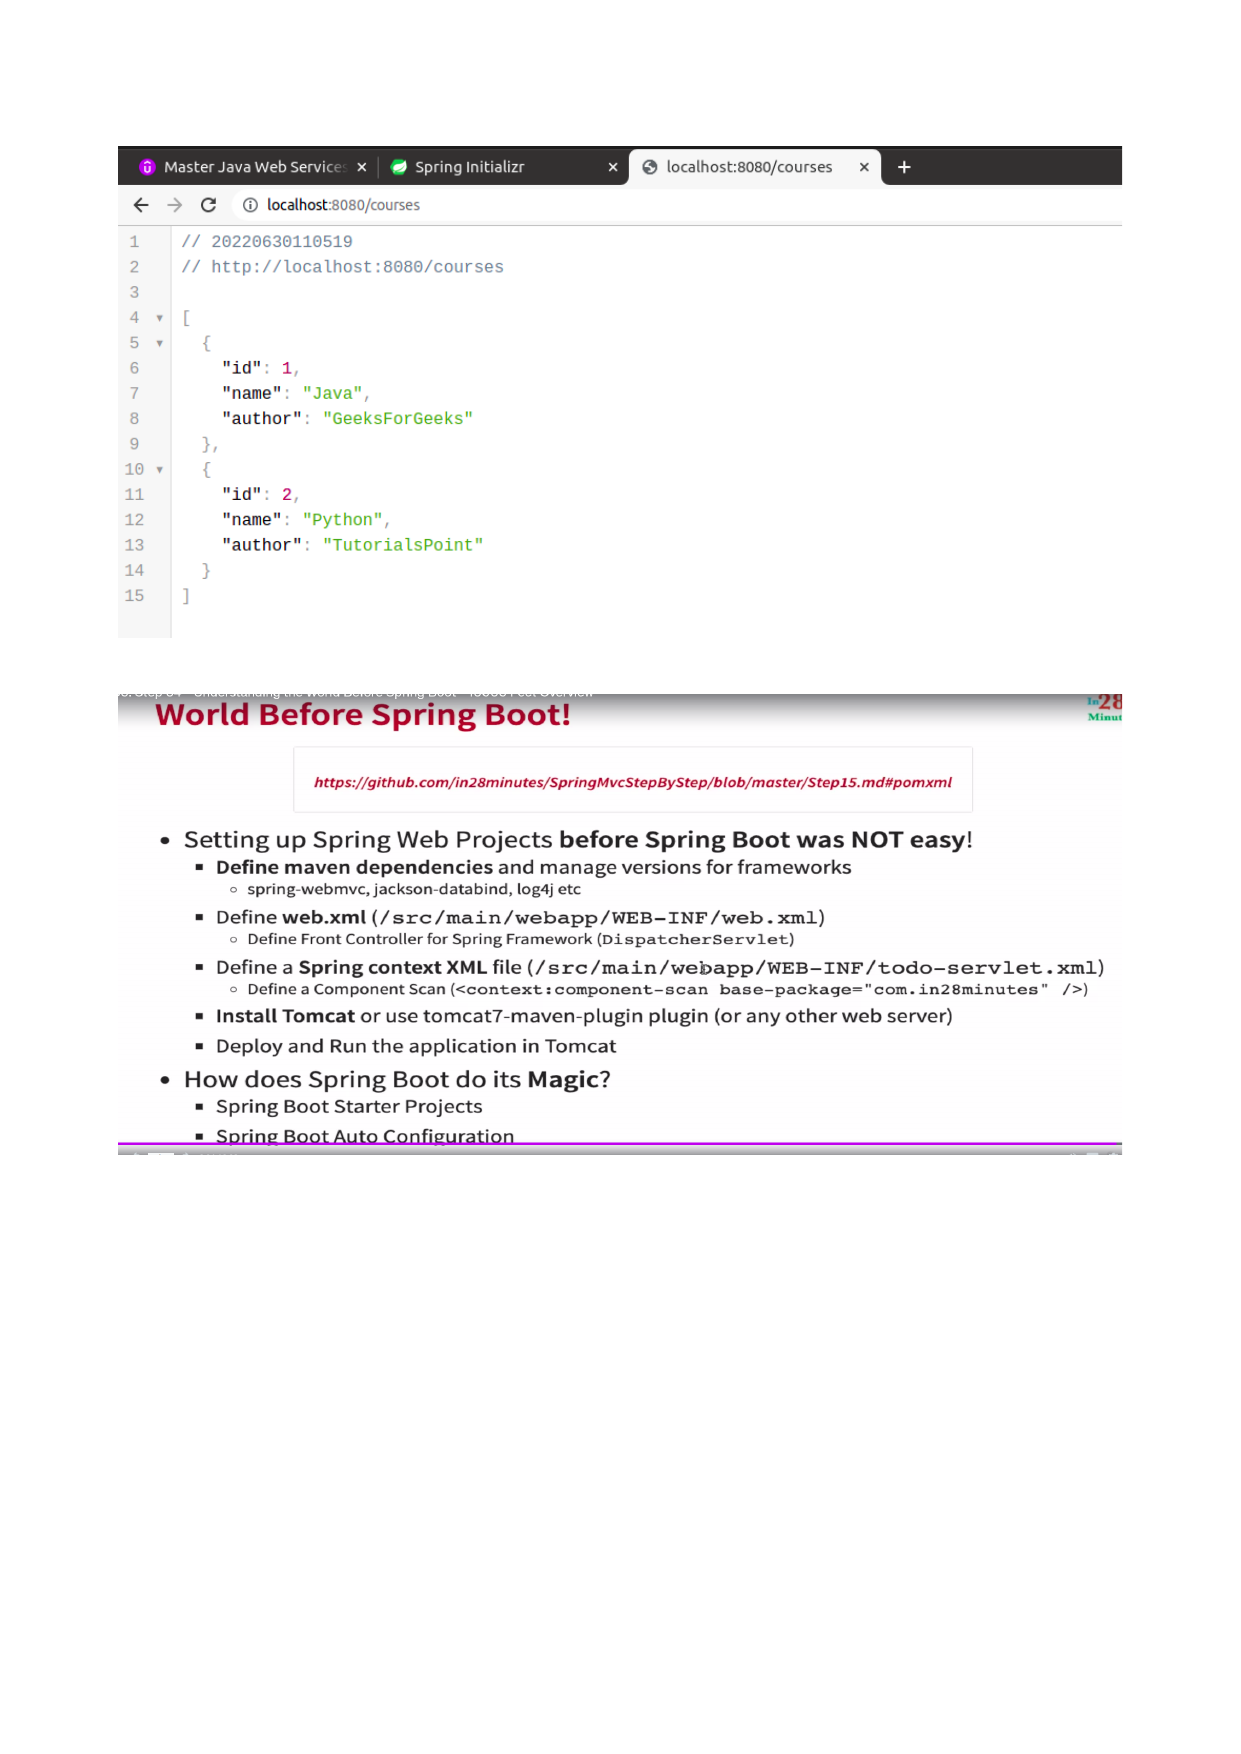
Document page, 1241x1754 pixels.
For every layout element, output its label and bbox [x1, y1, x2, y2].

picture [118, 146, 1123, 638]
picture [118, 694, 1123, 1155]
